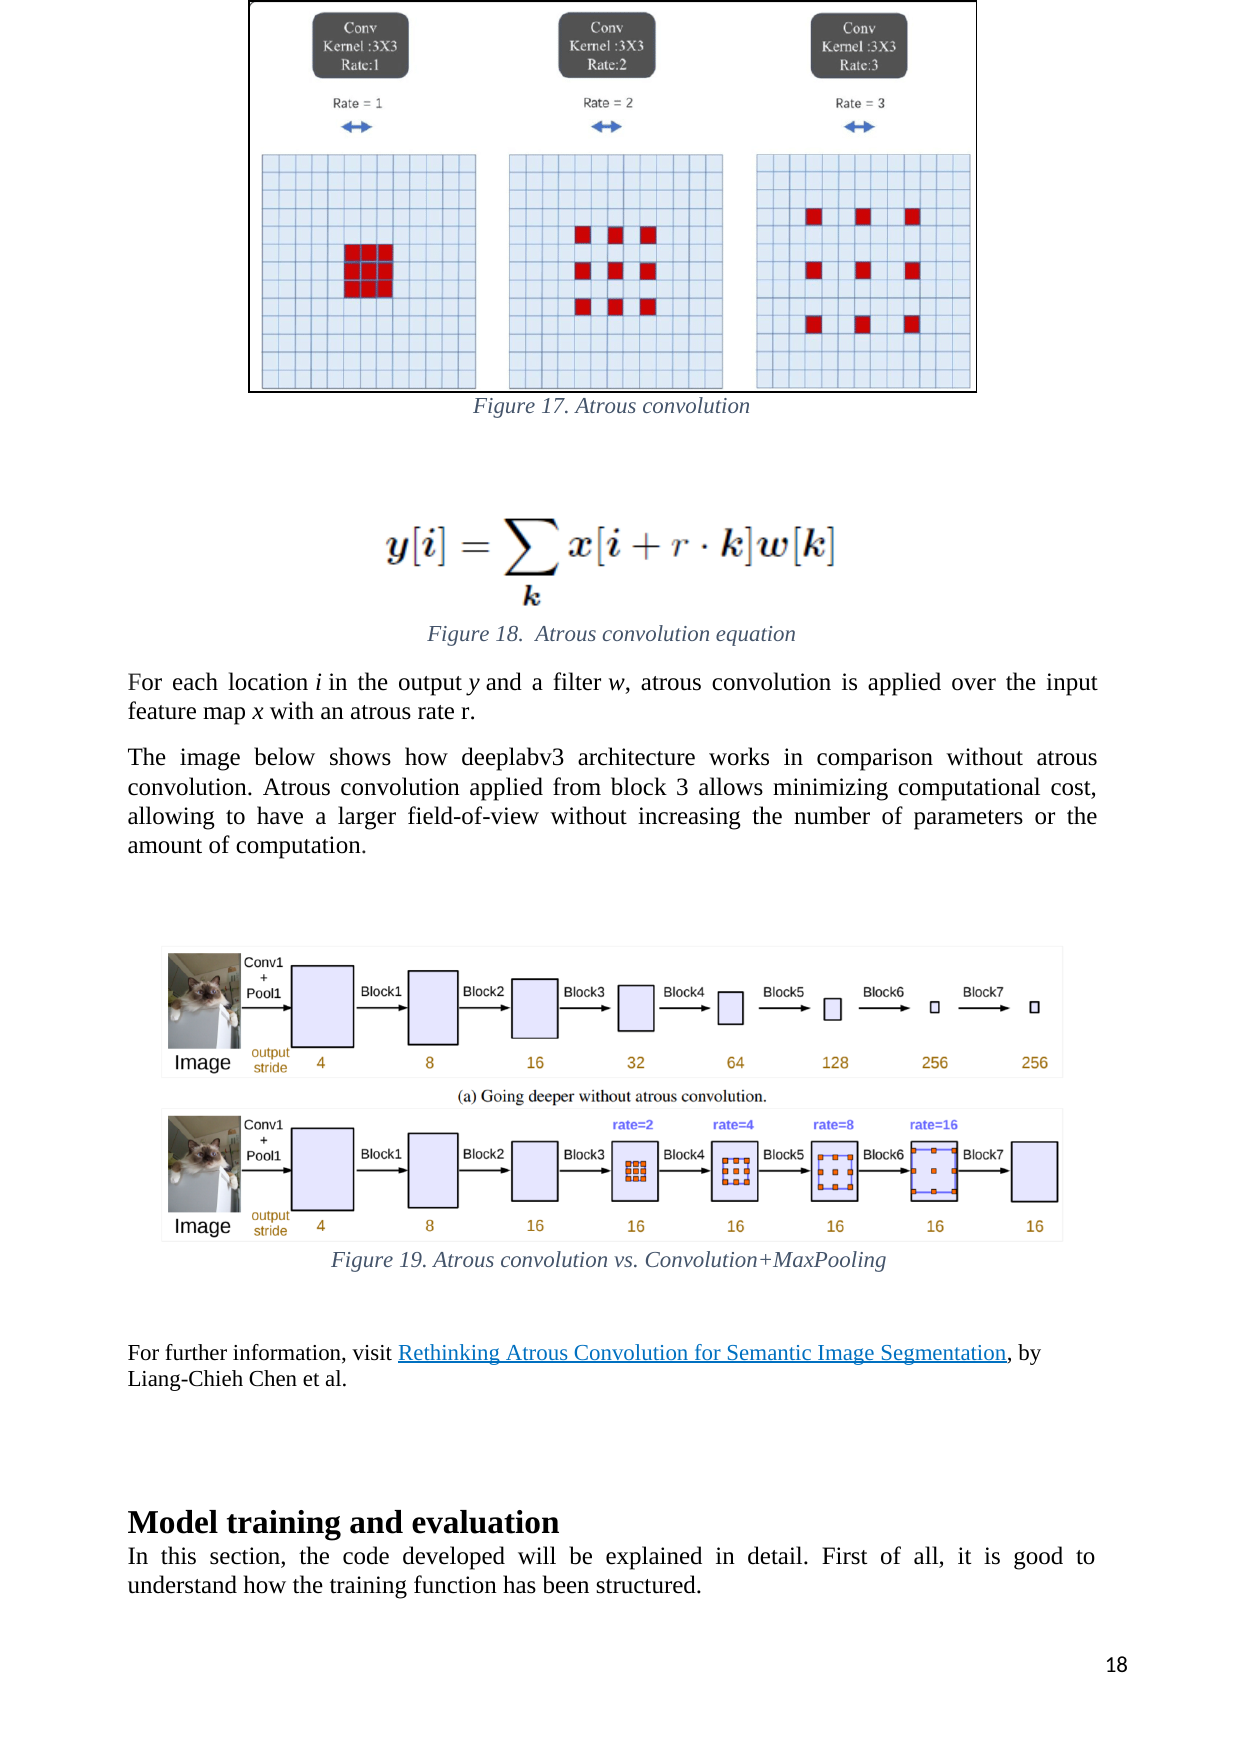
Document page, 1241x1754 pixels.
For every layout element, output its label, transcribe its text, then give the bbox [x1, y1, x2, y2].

text For further information, visit Rethinking Atrous Convolution for Semantic Image Segmentation, by Liang-Chieh Chen et al. [127, 1338, 1098, 1392]
text The image below shows how deeplabv3 architecture works in comparison without atrous convolution. Atrous convolution applied from block 3 allows minimizing computational cost, allowing to have a larger field-of-view without increasing the number of parameters or the amount of computation. [127, 742, 1098, 859]
text Figure 19. Atrous convolution vs. Convolution+MaxPooling [127, 1246, 1098, 1272]
text In this section, the code developed will be explained in detail. First of all, it is good to understand how the training function has been structured. [127, 1541, 1098, 1599]
text For each location i in the output y and a filter w, atrous convolution is applied over the input feature map x with an atrous rate r. [127, 667, 1098, 725]
text Figure 17. Atrous convolution [127, 393, 1098, 419]
text Figure 18. Atrous convolution equation [127, 620, 1098, 646]
subtitle Model training and evaluation [127, 1502, 1098, 1540]
